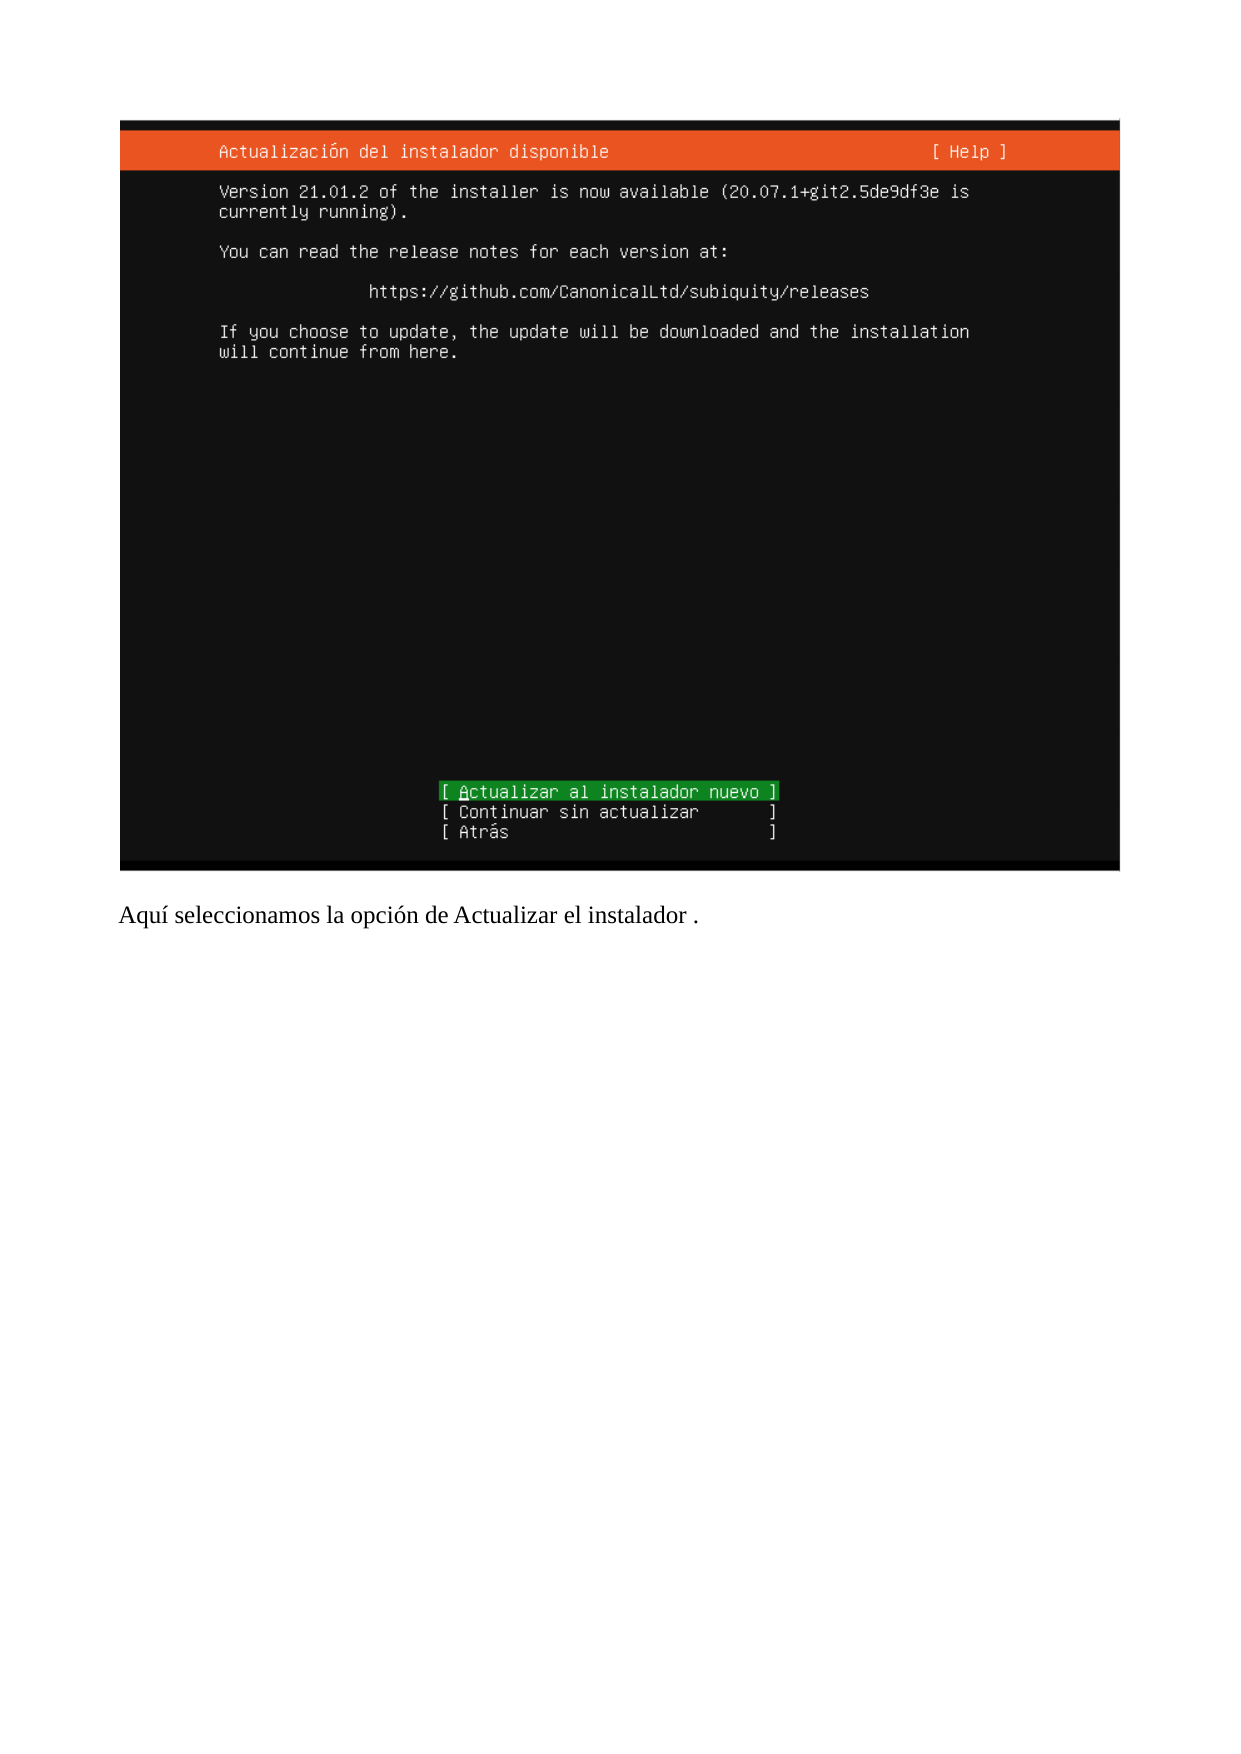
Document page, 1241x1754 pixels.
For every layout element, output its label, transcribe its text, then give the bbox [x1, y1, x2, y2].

text Aquí seleccionamos la opción de Actualizar el instalador . [118, 901, 1122, 929]
picture [120, 118, 1121, 872]
